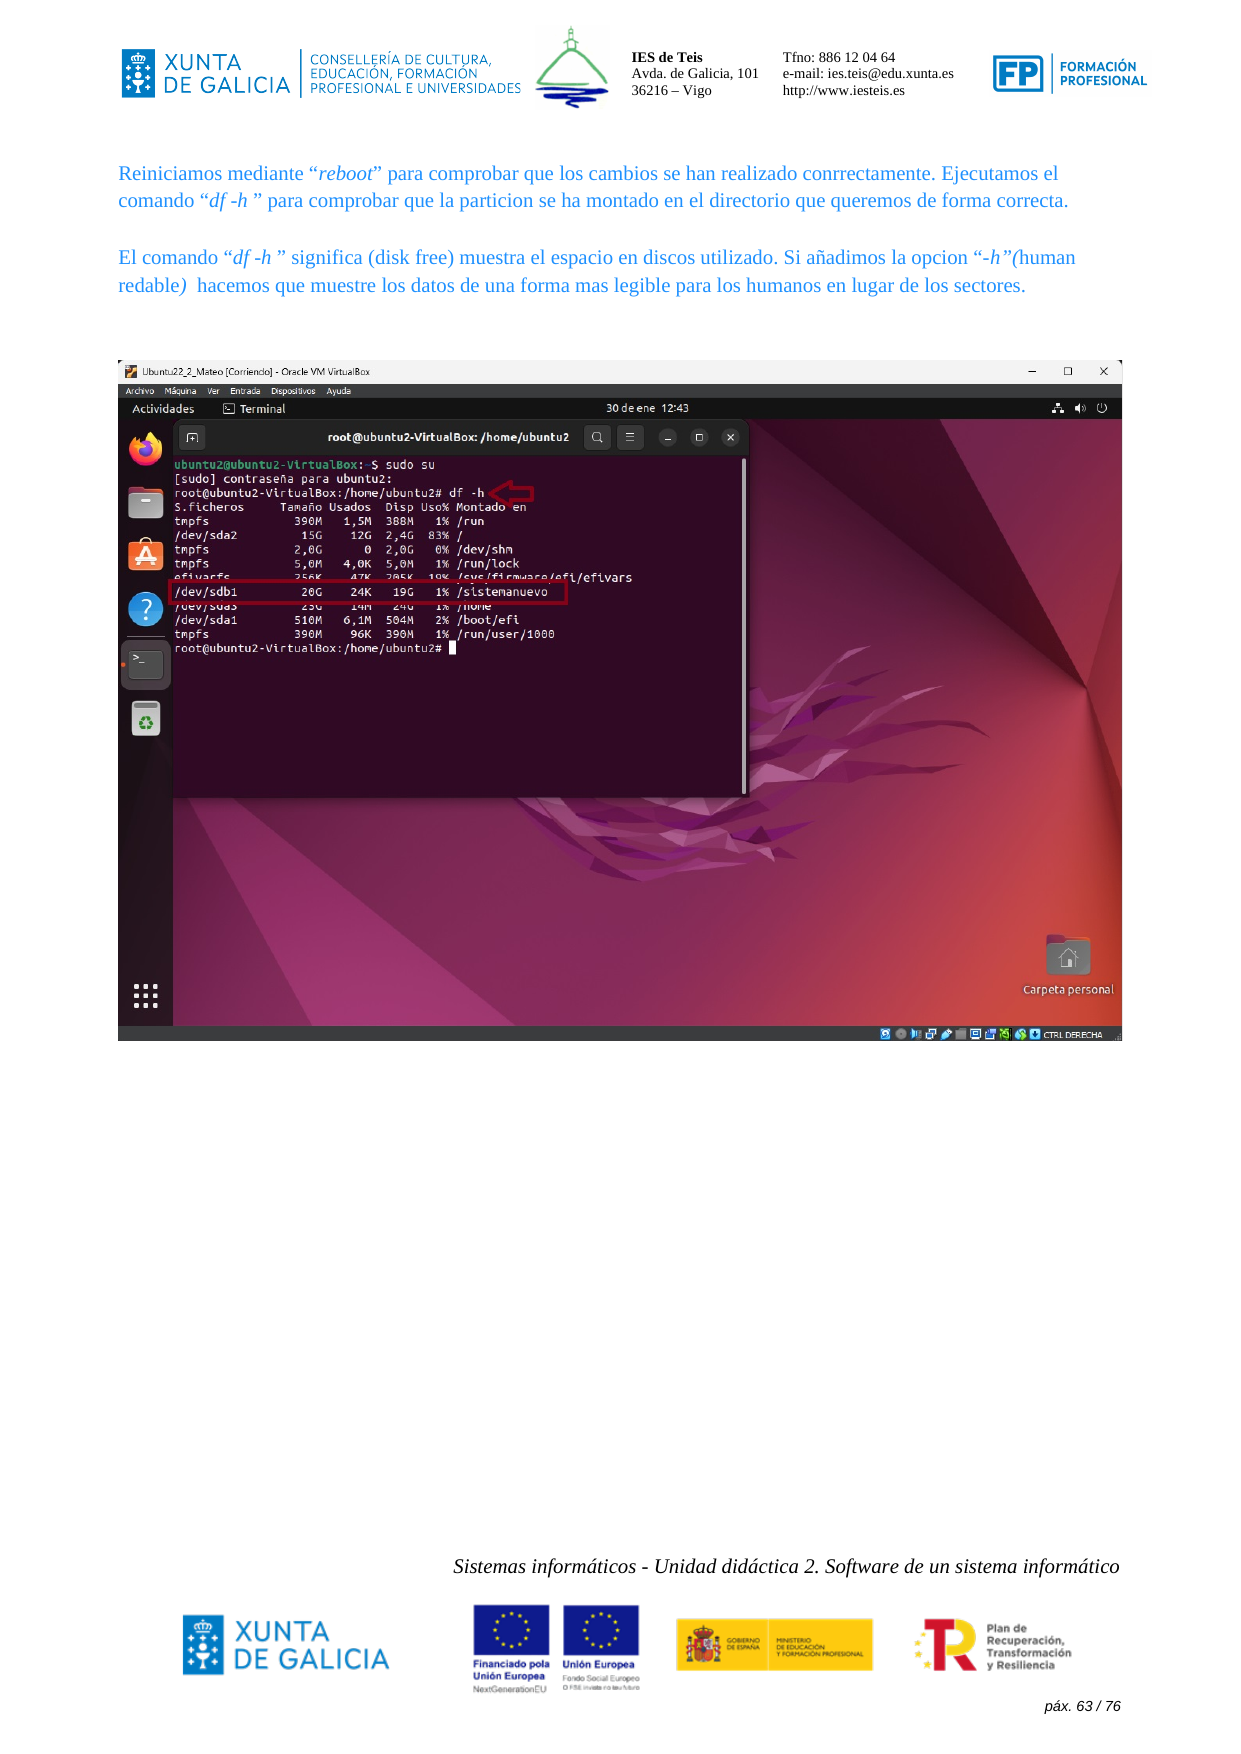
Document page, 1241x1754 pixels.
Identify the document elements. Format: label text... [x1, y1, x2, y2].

picture [121, 49, 521, 98]
text Reiniciamos mediante “reboot” para comprobar que los cambios se han realizado conrrectamente. Ejecutamos el comando “df -h ” para comprobar que la particion se ha montado en el directorio que queremos de forma correcta. [118, 160, 1122, 212]
picture [182, 1593, 1085, 1700]
picture [989, 50, 1153, 97]
picture [118, 360, 1123, 1041]
picture [534, 25, 611, 110]
text El comando “df -h ” significa (disk free) muestra el espacio en discos utilizado. Si añadimos la opcion “-h”(human redable) hacemos que muestre los datos de una forma mas legible para los humanos en lugar de los sectores. [118, 245, 1122, 297]
